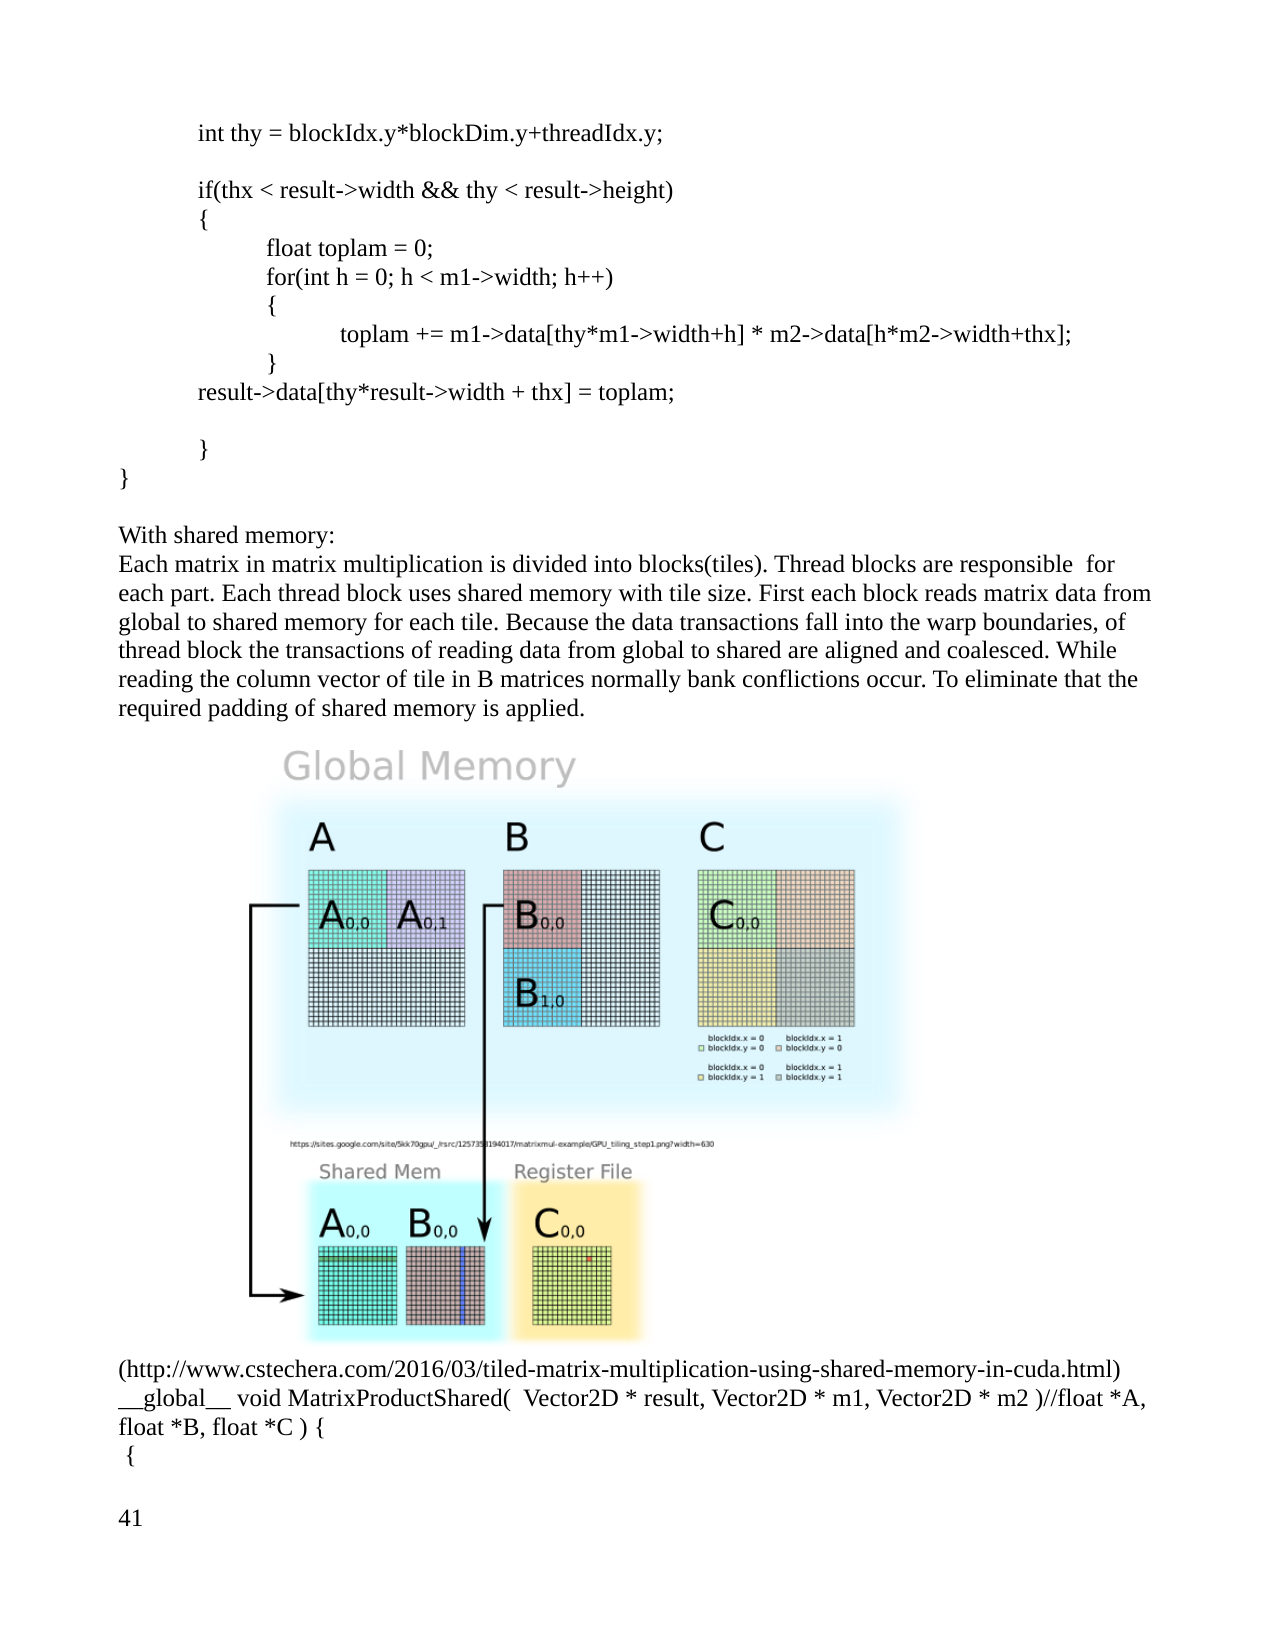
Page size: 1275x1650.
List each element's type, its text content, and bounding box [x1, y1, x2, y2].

text result->data[thy*result->width + thx] = toplam; [118, 377, 1157, 406]
text __global__ void MatrixProductShared( Vector2D * result, Vector2D * m1, Vector2D * m2 )//float *A, float *B, float *C ) { [118, 1383, 1157, 1441]
text { [118, 204, 1157, 233]
text int thy = blockIdx.y*blockDim.y+threadIdx.y; [118, 118, 1157, 147]
text (http://www.cstechera.com/2016/03/tiled-matrix-multiplication-using-shared-memory-in-cuda.html) [118, 1354, 1157, 1383]
text toplam += m1->data[thy*m1->width+h] * m2->data[h*m2->width+thx]; [118, 319, 1157, 348]
text { [118, 291, 1157, 319]
text Each matrix in matrix multiplication is divided into blocks(tiles). Thread blocks are responsible for each part. Each thread block uses shared memory with tile size. First each block reads matrix data from global to shared memory for each tile. Because the data transactions fall into the warp boundaries, of thread block the transactions of reading data from global to shared are aligned and coalesced. While reading the column vector of tile in B matrices normally bank conflictions occur. To eliminate that the required padding of shared memory is applied. [118, 549, 1157, 722]
text if(thx < result->width && thy < result->height) [118, 176, 1157, 204]
text With shared memory: [118, 521, 1157, 549]
text float toplam = 0; [118, 233, 1157, 262]
text } [118, 463, 1157, 492]
text } [118, 348, 1157, 377]
picture [248, 750, 929, 1349]
text { [118, 1441, 1157, 1469]
text } [118, 434, 1157, 463]
text for(int h = 0; h < m1->width; h++) [118, 262, 1157, 291]
